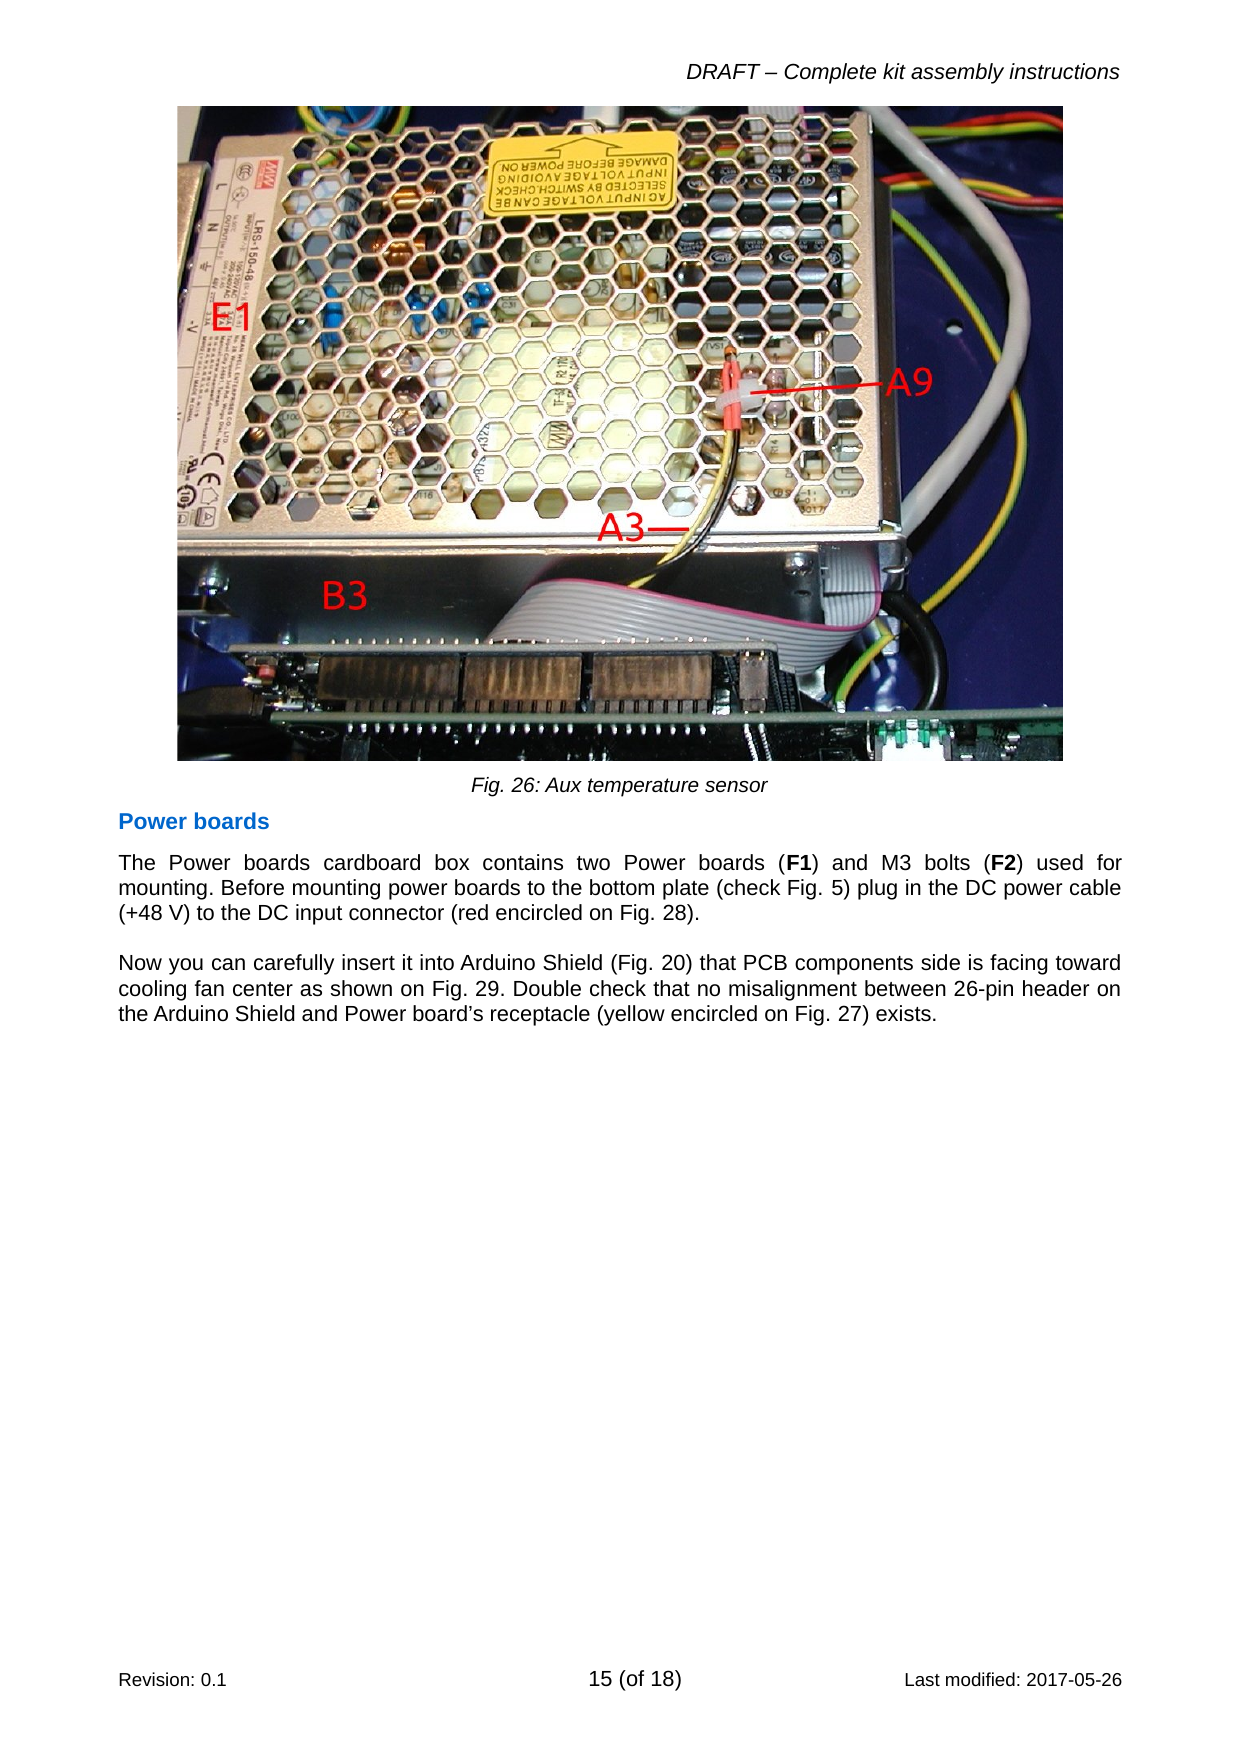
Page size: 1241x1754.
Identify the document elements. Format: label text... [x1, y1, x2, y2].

subtitle Power boards [118, 106, 1122, 835]
picture [177, 106, 1063, 761]
text Now you can carefully insert it into Arduino Shield (Fig. 20) that PCB components side is facing toward cooling fan center as shown on Fig. 29. Double check that no misalignment between 26-pin header on the Arduino Shield and Power board’s receptacle (yellow encircled on Fig. 27) exists. [118, 950, 1122, 1026]
list Fig. 26: Aux temperature sensor [177, 761, 1063, 797]
text The Power boards cardboard box contains two Power boards (F1) and M3 bolts (F2) used for mounting. Before mounting power boards to the bottom plate (check Fig. 5) plug in the DC power cable (+48 V) to the DC input connector (red encircled on Fig. 28). [118, 849, 1122, 925]
